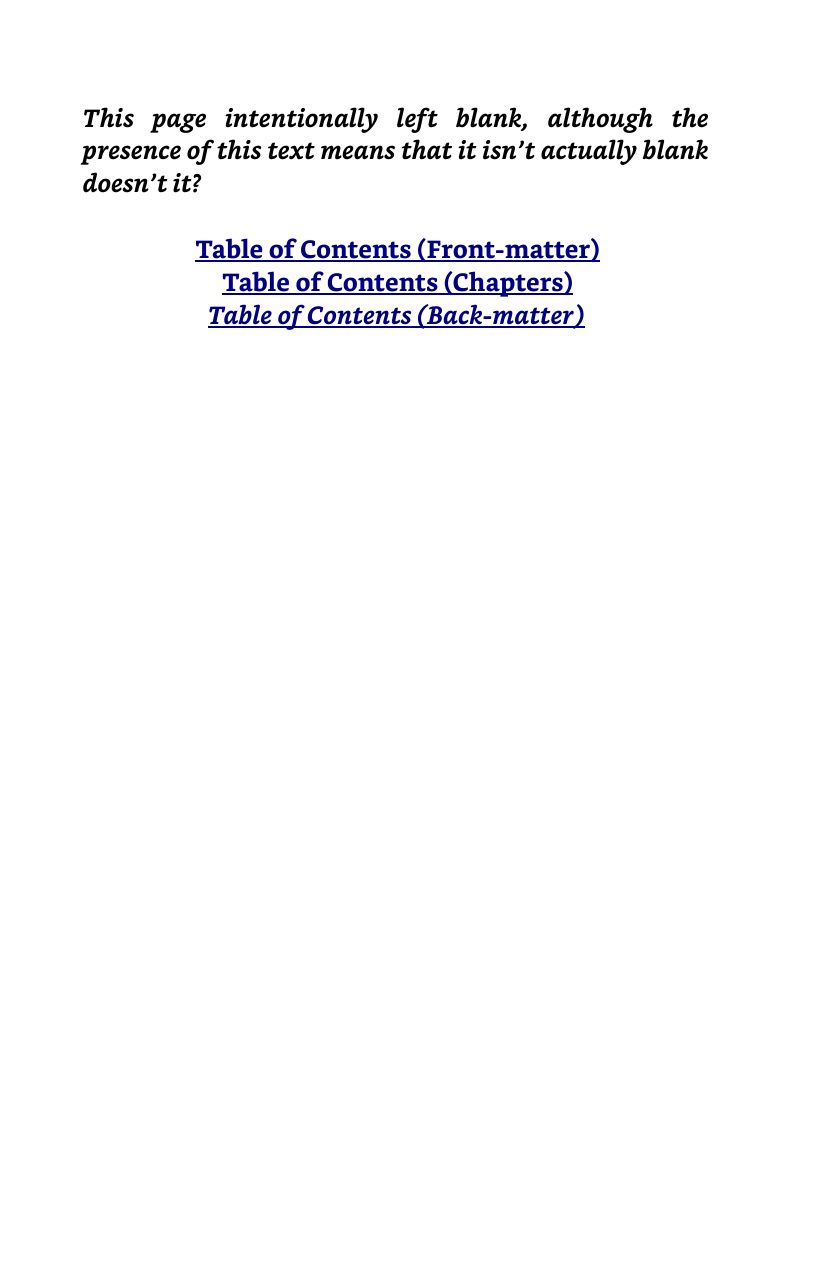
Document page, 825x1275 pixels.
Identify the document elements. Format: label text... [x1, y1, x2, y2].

text This page intentionally left blank, although the presence of this text means that it isn’t actually blank doesn’t it? [82, 101, 712, 199]
text Table of Contents (Back-matter) [82, 298, 712, 331]
text Table of Contents (Chapters) [82, 265, 712, 298]
text Table of Contents (Front-matter) [82, 232, 712, 265]
